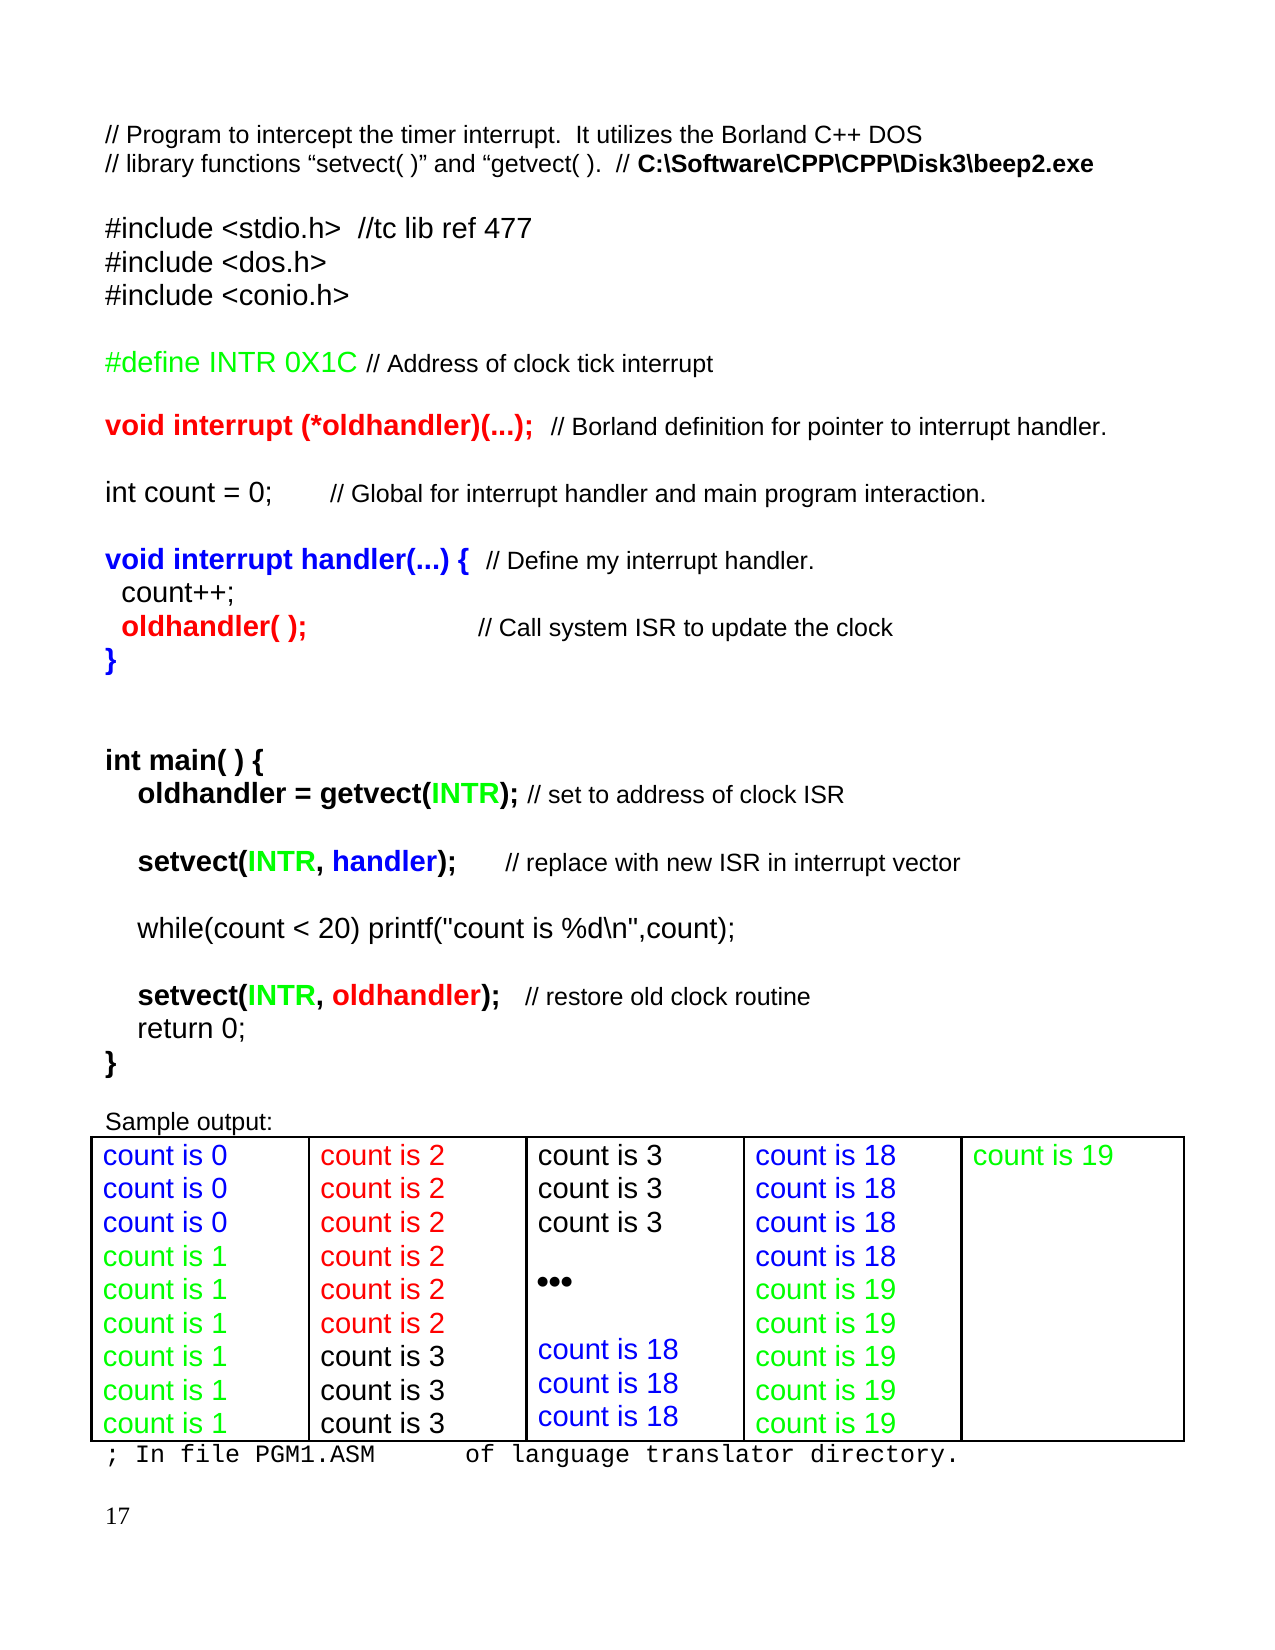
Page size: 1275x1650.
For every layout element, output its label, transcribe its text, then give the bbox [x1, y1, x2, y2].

text #include <stdio.h> //tc lib ref 477 [105, 211, 1170, 244]
text oldhandler( ); // Call system ISR to update the clock [105, 609, 1170, 642]
table_header count is 3 count is 3 count is 3  count is 18 count is 18 count is 18 [528, 1138, 743, 1440]
text void interrupt (*oldhandler)(...); // Borland definition for pointer to interrupt handler. [105, 407, 1170, 441]
text int count = 0; // Global for interrupt handler and main program interaction. [105, 474, 1170, 508]
text #include <conio.h> [105, 278, 1170, 312]
text // library functions “setvect( )” and “getvect( ). // C:\Software\CPP\CPP\Disk3\beep2.exe [105, 149, 1170, 177]
text } [105, 642, 1170, 676]
text while(count < 20) printf("count is %d\n",count); [105, 911, 1170, 944]
text return 0; [105, 1011, 1170, 1045]
table_header count is 18 count is 18 count is 18 count is 18 count is 19 count is 19 count is 19 count is 19 count is 19 [745, 1138, 960, 1440]
text #define INTR 0X1C // Address of clock tick interrupt [105, 345, 1170, 379]
text #include <dos.h> [105, 244, 1170, 278]
text int main( ) { [105, 743, 1170, 776]
text setvect(INTR, handler); // replace with new ISR in interrupt vector [105, 843, 1170, 877]
text oldhandler = getvect(INTR); // set to address of clock ISR [105, 776, 1170, 810]
text count++; [105, 575, 1170, 609]
text void interrupt handler(...) { // Define my interrupt handler. [105, 542, 1170, 575]
text // Program to intercept the timer interrupt. It utilizes the Borland C++ DOS [105, 120, 1170, 149]
text ; In file PGM1.ASM of language translator directory. [105, 1442, 1170, 1470]
text } [105, 1045, 1170, 1078]
table_header count is 2 count is 2 count is 2 count is 2 count is 2 count is 2 count is 3 count is 3 count is 3 [310, 1138, 525, 1440]
table_header count is 0 count is 0 count is 0 count is 1 count is 1 count is 1 count is 1 count is 1 count is 1 [93, 1138, 308, 1440]
table_header count is 19 [963, 1138, 1183, 1440]
text setvect(INTR, oldhandler); // restore old clock routine [105, 978, 1170, 1011]
text Sample output: [105, 1107, 1170, 1136]
